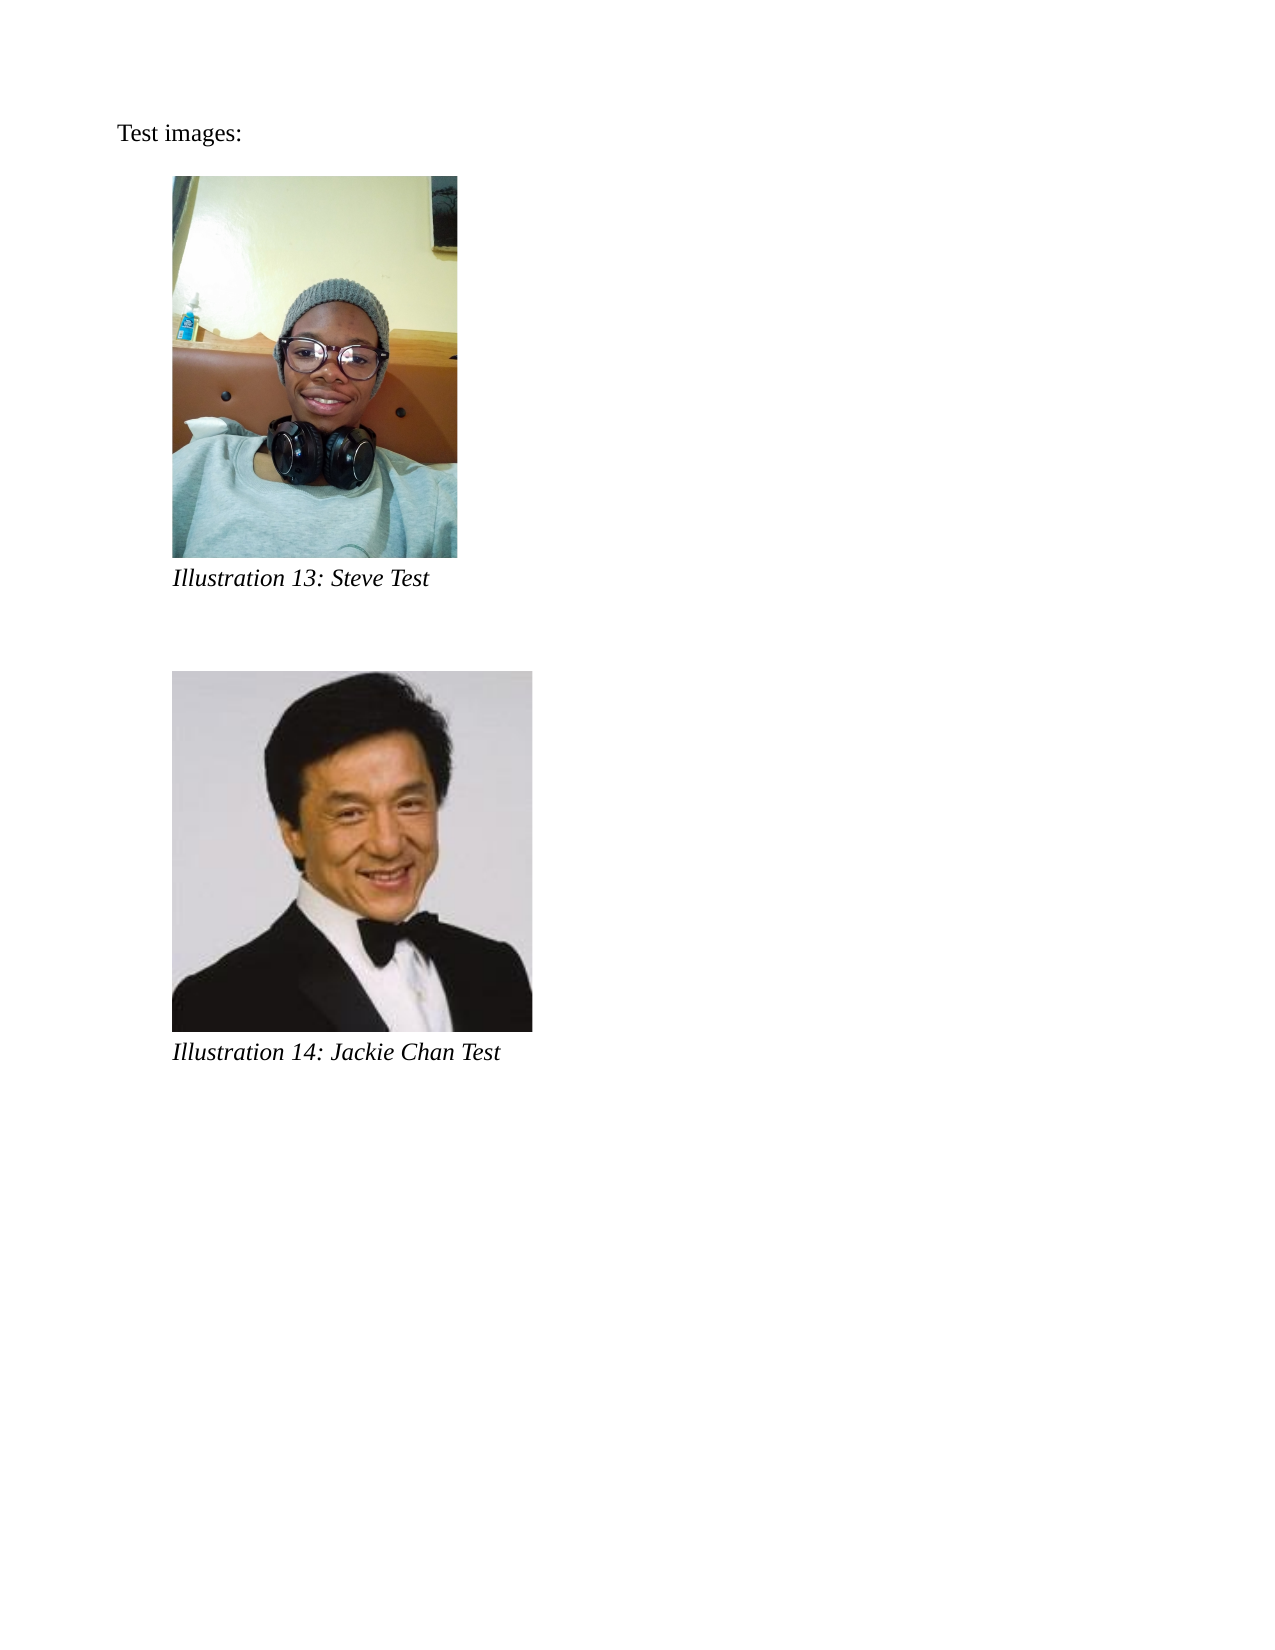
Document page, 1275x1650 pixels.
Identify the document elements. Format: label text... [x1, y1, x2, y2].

text Illustration 13: Steve Test [172, 558, 457, 592]
text Illustration 14: Jackie Chan Test [172, 1032, 532, 1066]
picture [172, 671, 533, 1032]
picture [172, 176, 458, 558]
text Test images: [117, 118, 1158, 147]
